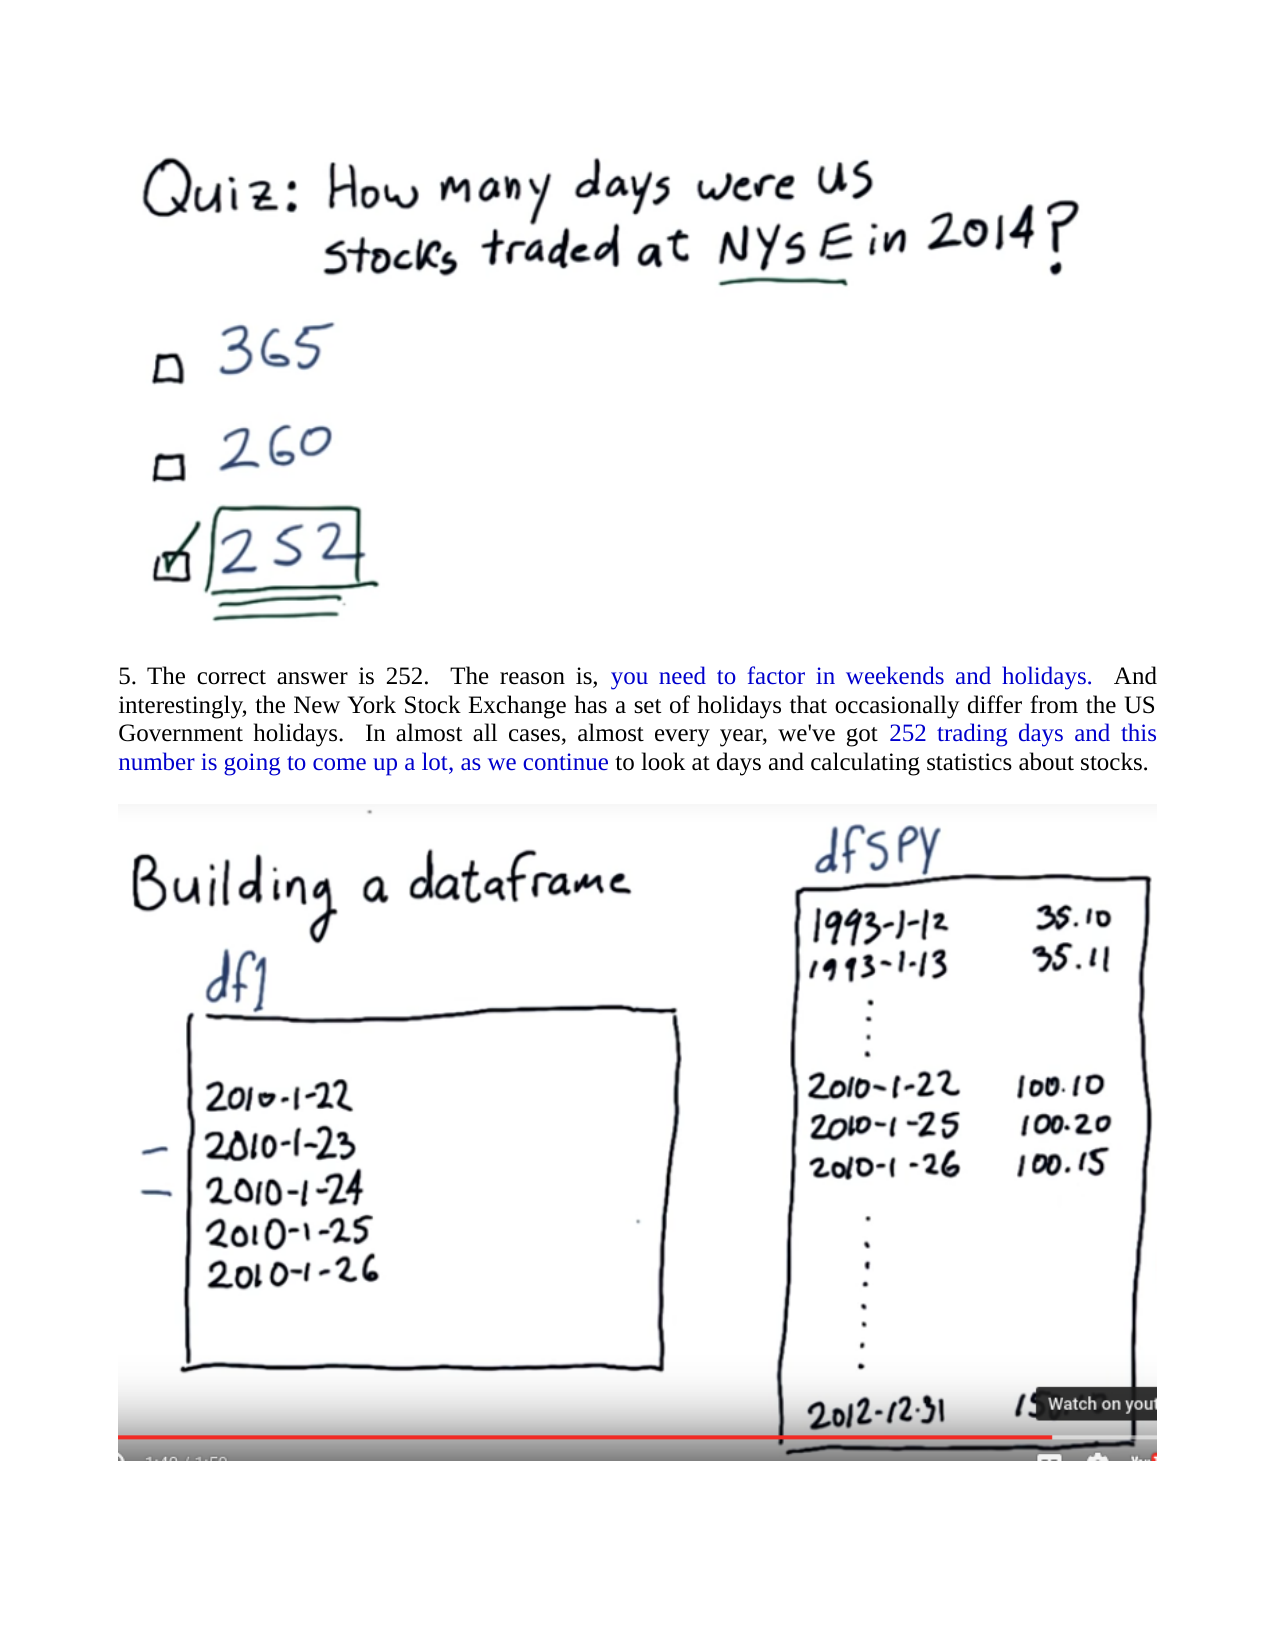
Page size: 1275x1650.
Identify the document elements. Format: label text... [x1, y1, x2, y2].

picture [118, 146, 1157, 633]
picture [118, 804, 1157, 1461]
text 5. The correct answer is 252. The reason is, you need to factor in weekends and holidays. And interestingly, the New York Stock Exchange has a set of holidays that occasionally differ from the US Government holidays. In almost all cases, almost every year, we've got 252 trading days and this number is going to come up a lot, as we continue to look at days and calculating statistics about stocks. [118, 661, 1157, 776]
